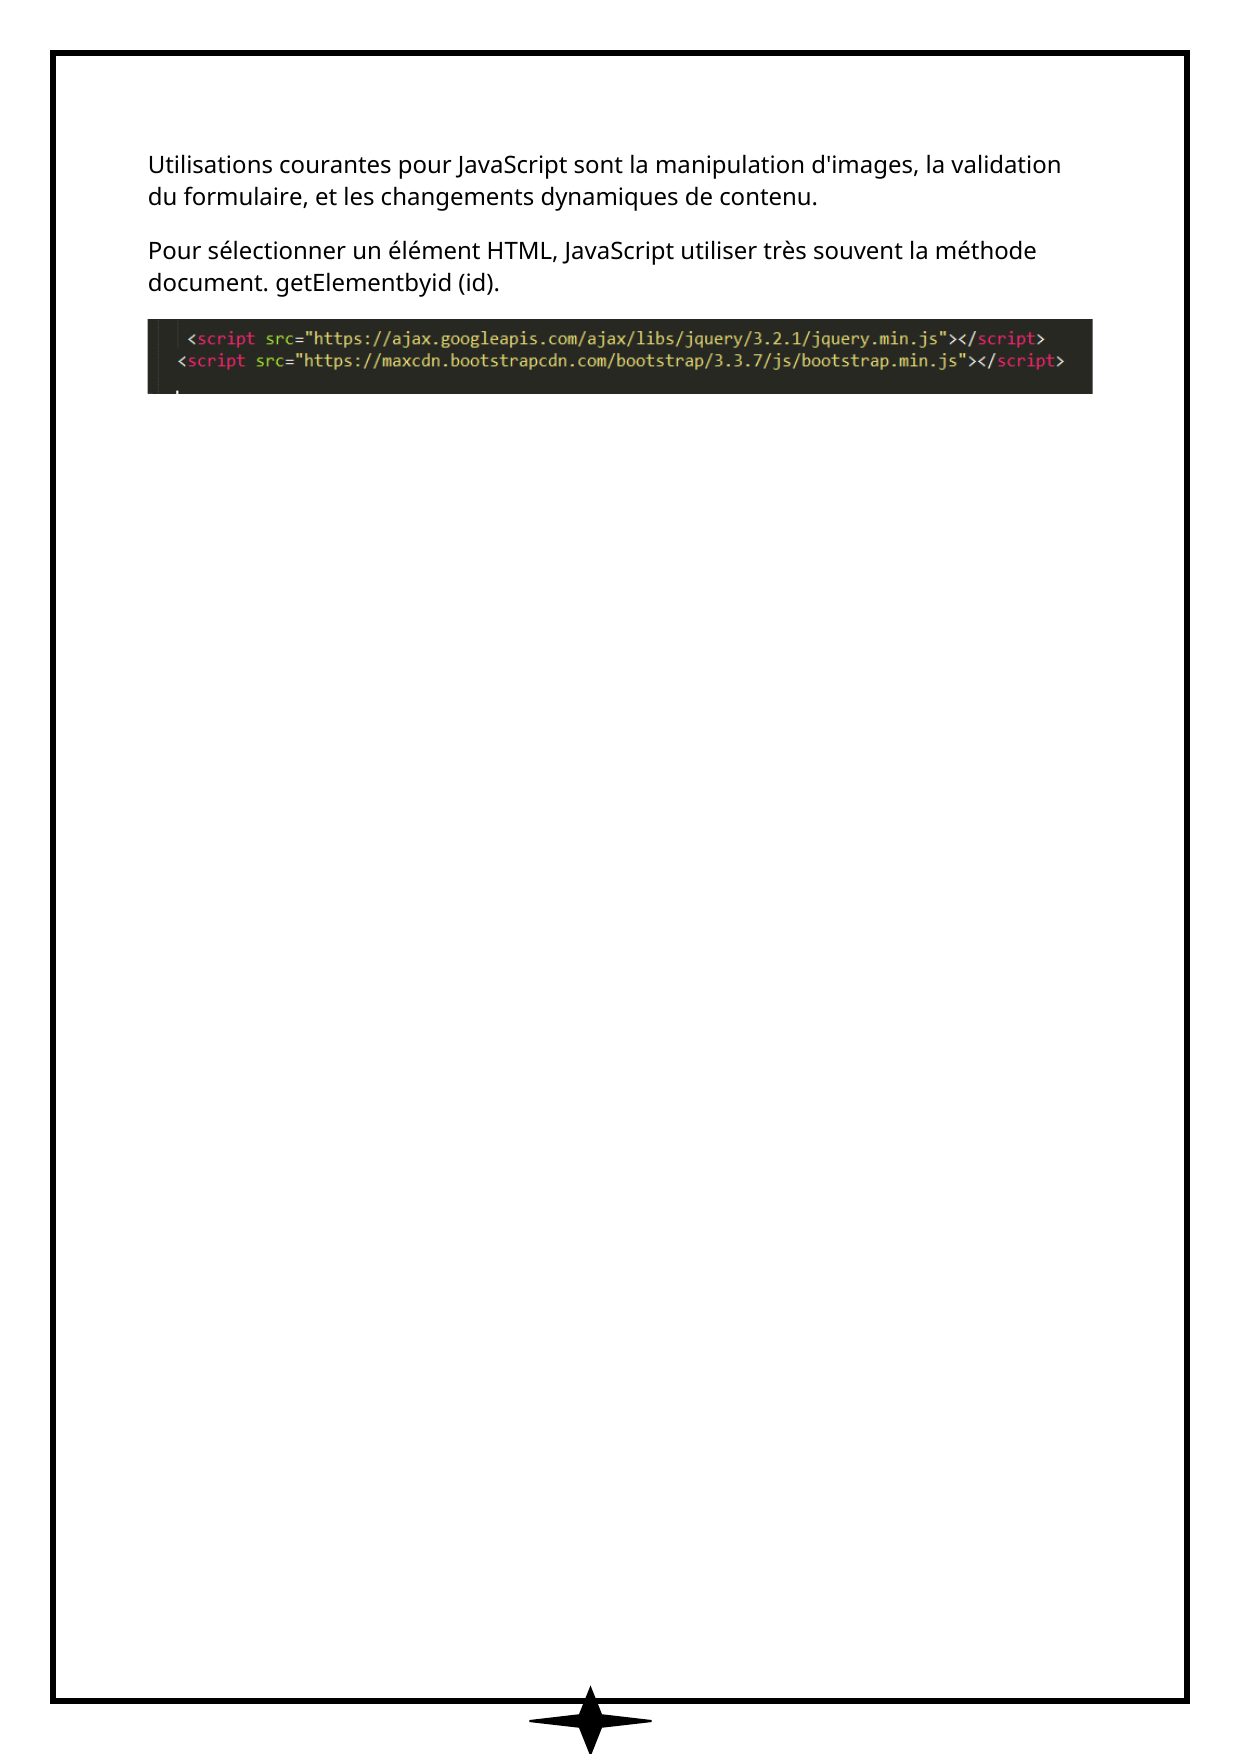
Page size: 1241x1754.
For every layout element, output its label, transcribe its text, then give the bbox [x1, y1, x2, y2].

text Pour sélectionner un élément HTML, JavaScript utiliser très souvent la méthode document. getElementbyid (id). [148, 234, 1093, 299]
text Utilisations courantes pour JavaScript sont la manipulation d'images, la validation du formulaire, et les changements dynamiques de contenu. [148, 148, 1093, 213]
